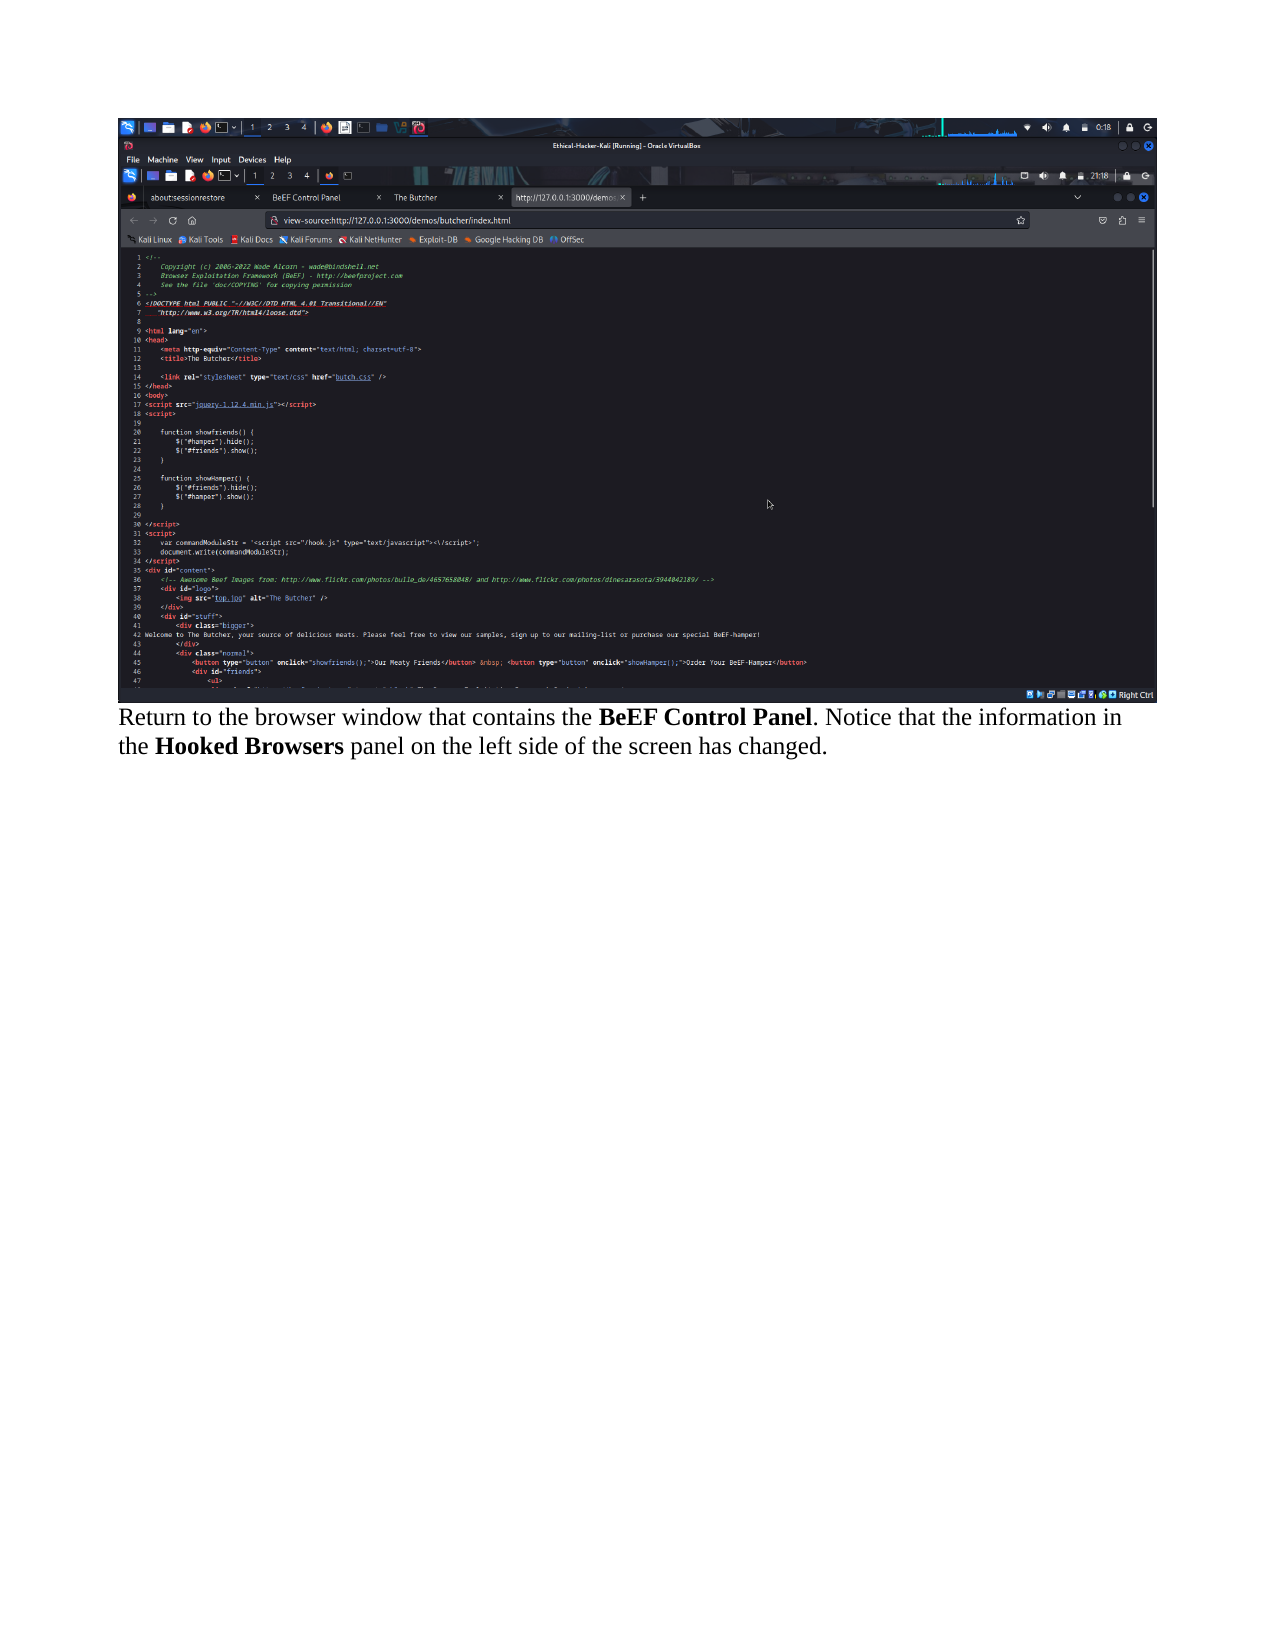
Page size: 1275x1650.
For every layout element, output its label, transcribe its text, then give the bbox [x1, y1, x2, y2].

picture [118, 118, 1157, 703]
text Return to the browser window that contains the BeEF Control Panel. Notice that the information in the Hooked Browsers panel on the left side of the screen has changed. [118, 703, 1157, 760]
